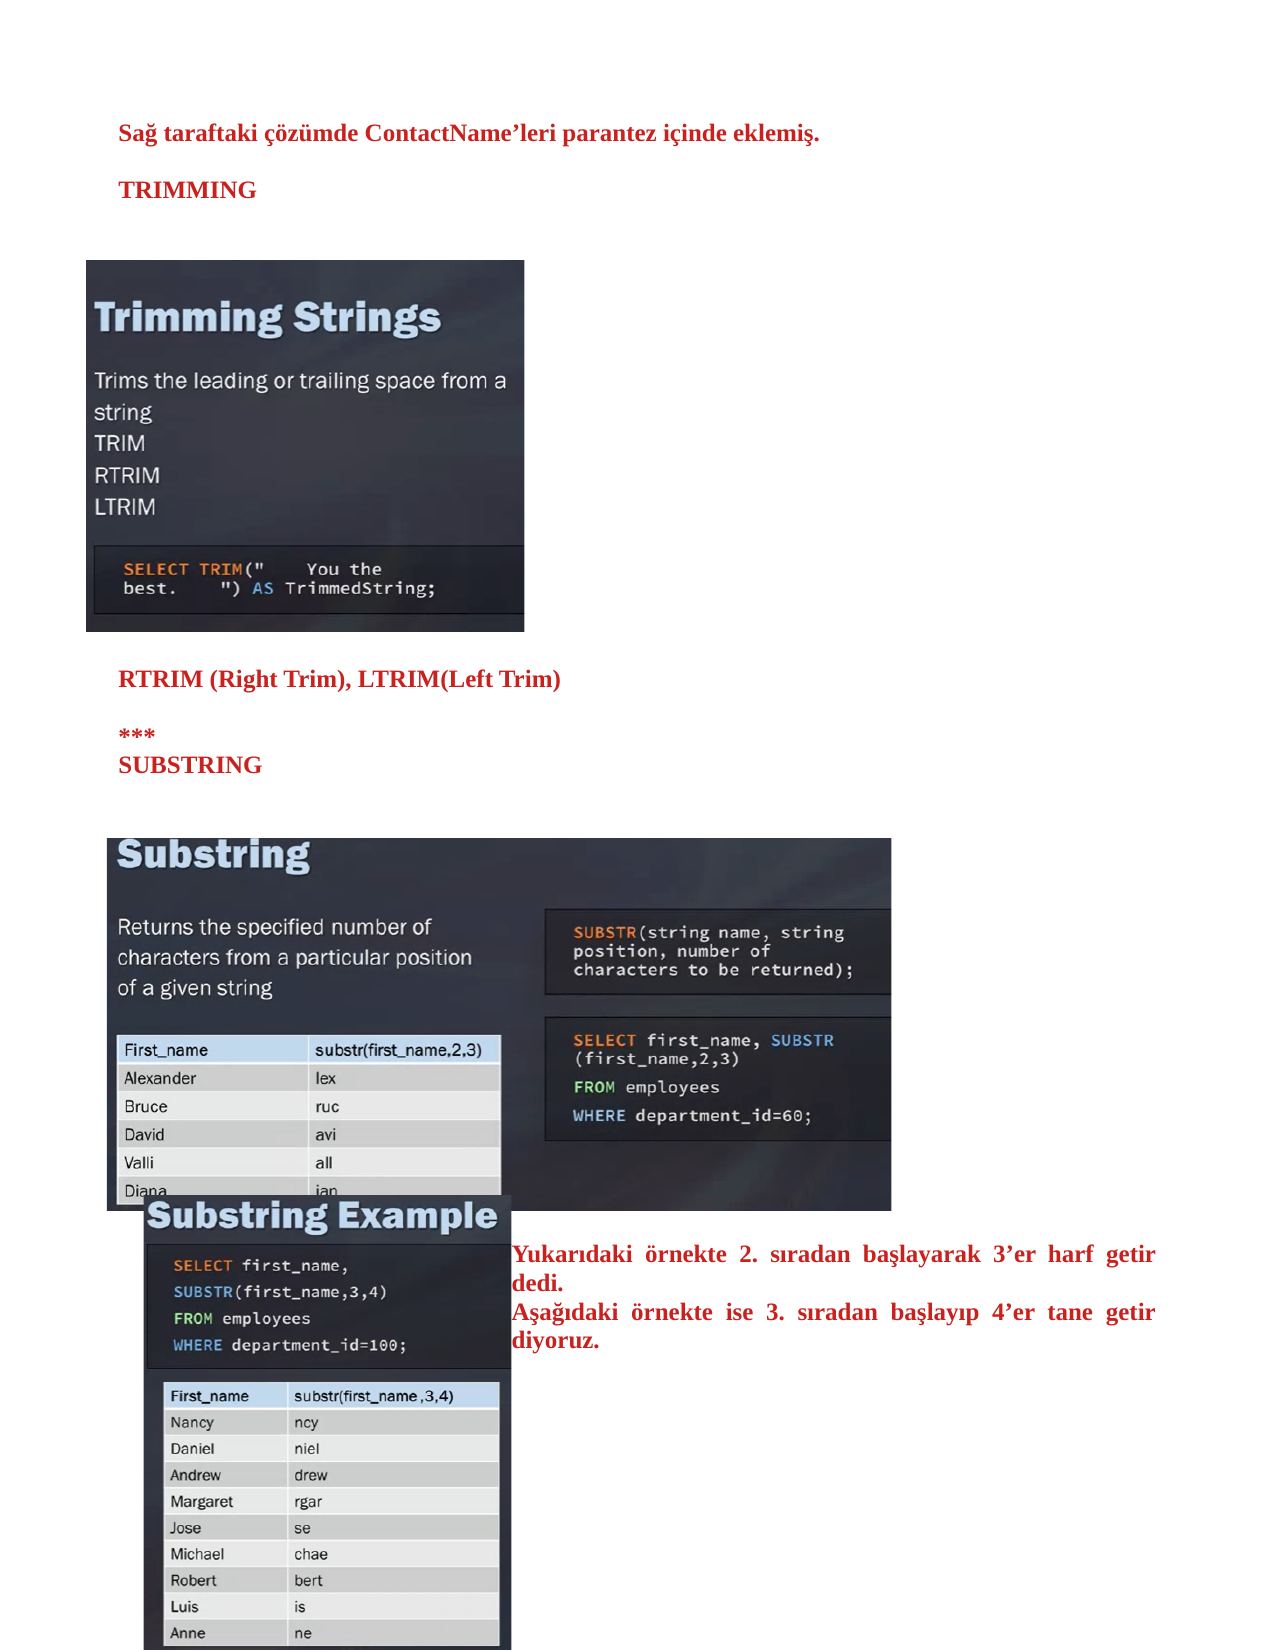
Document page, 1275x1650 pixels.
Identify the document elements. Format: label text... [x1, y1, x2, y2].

picture [86, 260, 525, 632]
picture [106, 838, 892, 1650]
text *** [118, 722, 1157, 751]
text RTRIM (Right Trim), LTRIM(Left Trim) [118, 664, 1157, 693]
text [118, 1297, 143, 1354]
text Yukarıdaki örnekte 2. sıradan başlayarak 3’er harf getir dedi. [512, 1239, 1157, 1297]
text SUBSTRING [118, 751, 1157, 779]
text Aşağıdaki örnekte ise 3. sıradan başlayıp 4’er tane getir diyoruz. [512, 1297, 1157, 1354]
text Sağ taraftaki çözümde ContactName’leri parantez içinde eklemiş. [118, 118, 1157, 147]
text [118, 1239, 143, 1297]
text TRIMMING [118, 176, 1157, 204]
